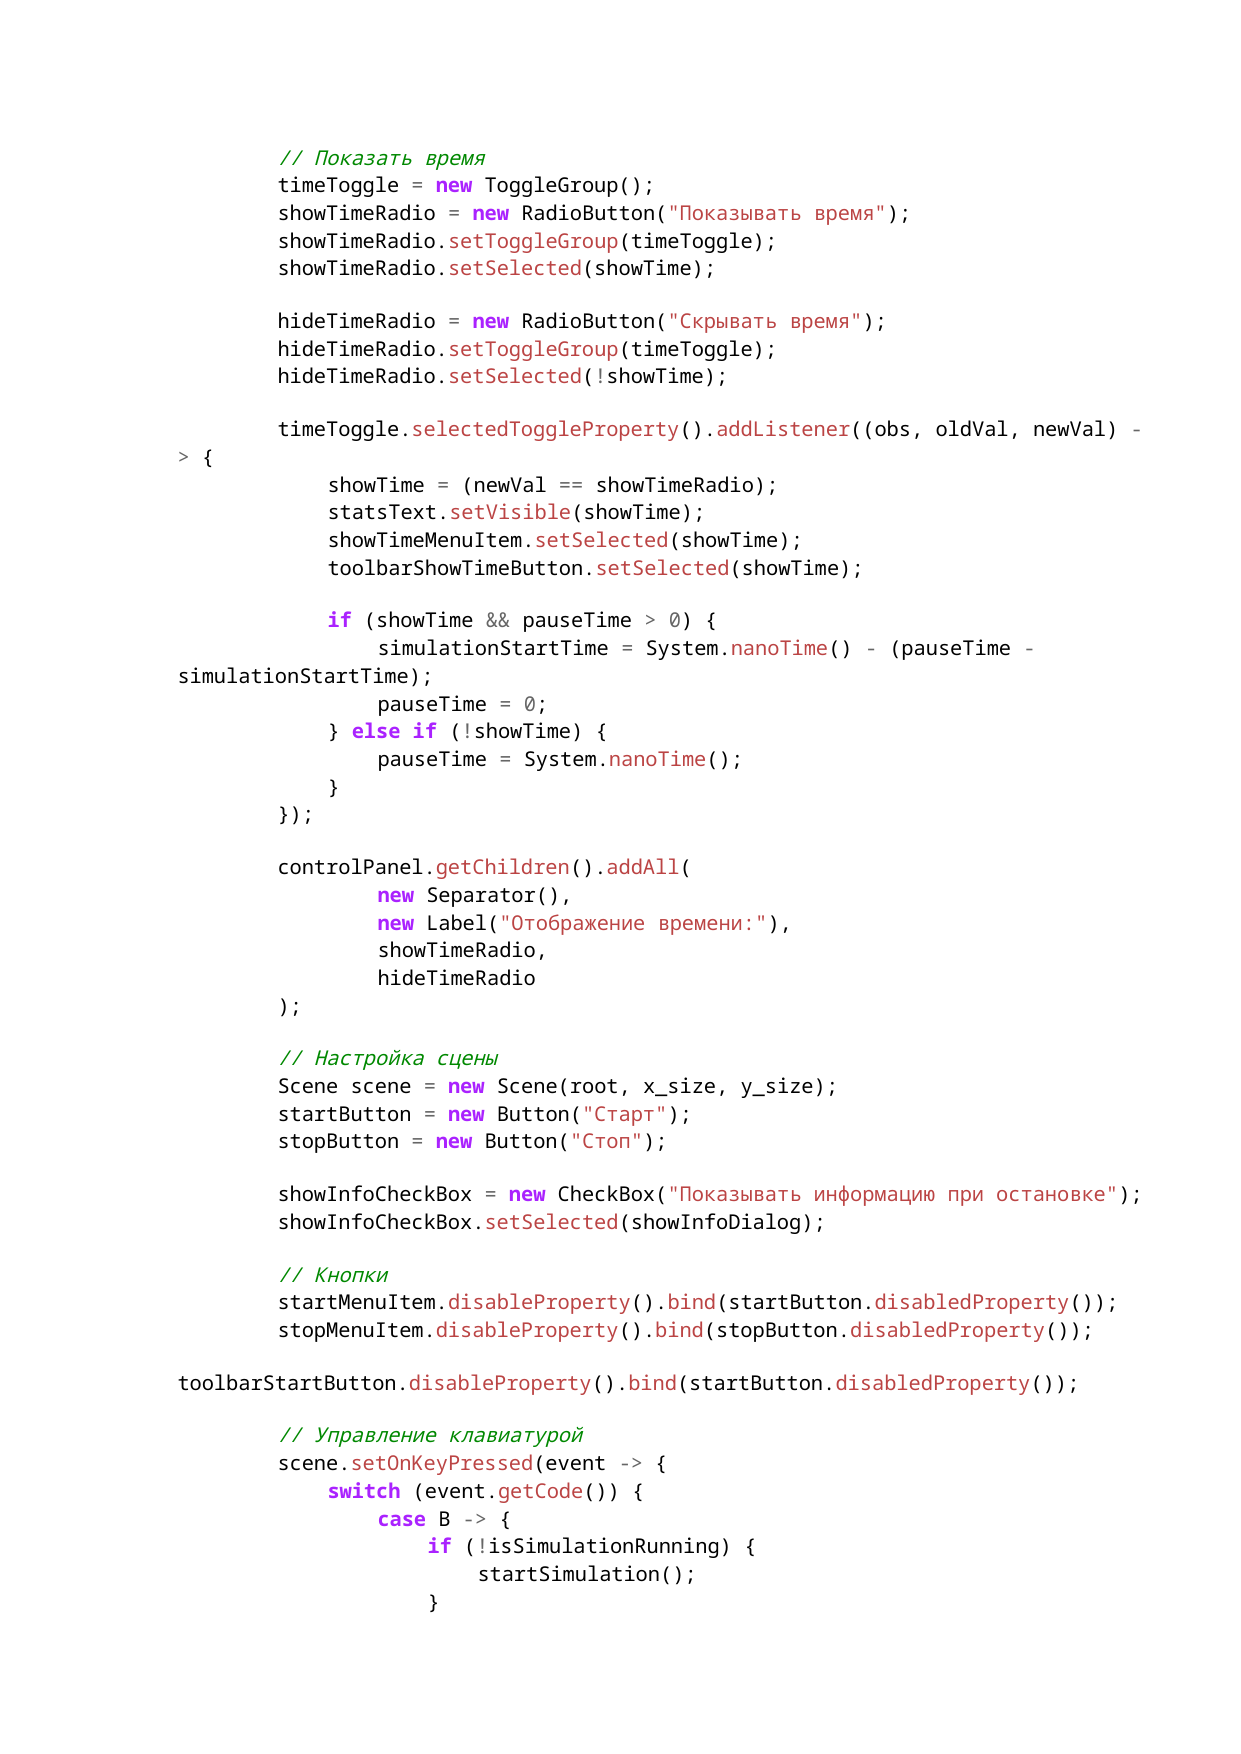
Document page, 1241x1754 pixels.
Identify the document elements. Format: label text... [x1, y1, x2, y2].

text hideTimeRadio = new RadioButton("Скрывать время"); [177, 307, 1152, 334]
text } [177, 772, 1152, 800]
text startButton = new Button("Старт"); [177, 1099, 1152, 1127]
text // Управление клавиатурой [177, 1421, 1152, 1449]
text controlPanel.getChildren().addAll( [177, 853, 1152, 880]
text } [177, 1587, 1152, 1615]
text new Label("Отображение времени:"), [177, 908, 1152, 936]
text } else if (!showTime) { [177, 717, 1152, 744]
text stopButton = new Button("Стоп"); [177, 1127, 1152, 1155]
text simulationStartTime = System.nanoTime() - (pauseTime - simulationStartTime); [177, 634, 1152, 689]
text showTimeRadio.setSelected(showTime); [177, 254, 1152, 282]
text case B -> { [177, 1504, 1152, 1532]
text startMenuItem.disableProperty().bind(startButton.disabledProperty()); [177, 1288, 1152, 1316]
text scene.setOnKeyPressed(event -> { [177, 1449, 1152, 1476]
text pauseTime = 0; [177, 689, 1152, 717]
text hideTimeRadio.setToggleGroup(timeToggle); [177, 334, 1152, 362]
text if (showTime && pauseTime > 0) { [177, 606, 1152, 634]
text showTimeRadio.setToggleGroup(timeToggle); [177, 226, 1152, 254]
text new Separator(), [177, 880, 1152, 908]
text Scene scene = new Scene(root, x_size, y_size); [177, 1072, 1152, 1099]
text pauseTime = System.nanoTime(); [177, 744, 1152, 772]
text ); [177, 991, 1152, 1019]
text toolbarStartButton.disableProperty().bind(startButton.disabledProperty()); [177, 1343, 1152, 1396]
text if (!isSimulationRunning) { [177, 1532, 1152, 1559]
text switch (event.getCode()) { [177, 1476, 1152, 1504]
text showTimeRadio = new RadioButton("Показывать время"); [177, 198, 1152, 226]
text hideTimeRadio.setSelected(!showTime); [177, 362, 1152, 390]
text }); [177, 800, 1152, 828]
text // Показать время [177, 143, 1152, 171]
text hideTimeRadio [177, 963, 1152, 991]
text stopMenuItem.disableProperty().bind(stopButton.disabledProperty()); [177, 1316, 1152, 1343]
text timeToggle.selectedToggleProperty().addListener((obs, oldVal, newVal) -> { [177, 415, 1152, 470]
text showInfoCheckBox = new CheckBox("Показывать информацию при остановке"); [177, 1180, 1152, 1207]
text showInfoCheckBox.setSelected(showInfoDialog); [177, 1207, 1152, 1235]
text timeToggle = new ToggleGroup(); [177, 171, 1152, 198]
text statsText.setVisible(showTime); [177, 498, 1152, 526]
text toolbarShowTimeButton.setSelected(showTime); [177, 553, 1152, 581]
text showTimeRadio, [177, 936, 1152, 963]
text // Настройка сцены [177, 1044, 1152, 1072]
text showTimeMenuItem.setSelected(showTime); [177, 526, 1152, 553]
text startSimulation(); [177, 1559, 1152, 1587]
text // Кнопки [177, 1260, 1152, 1288]
text showTime = (newVal == showTimeRadio); [177, 470, 1152, 498]
